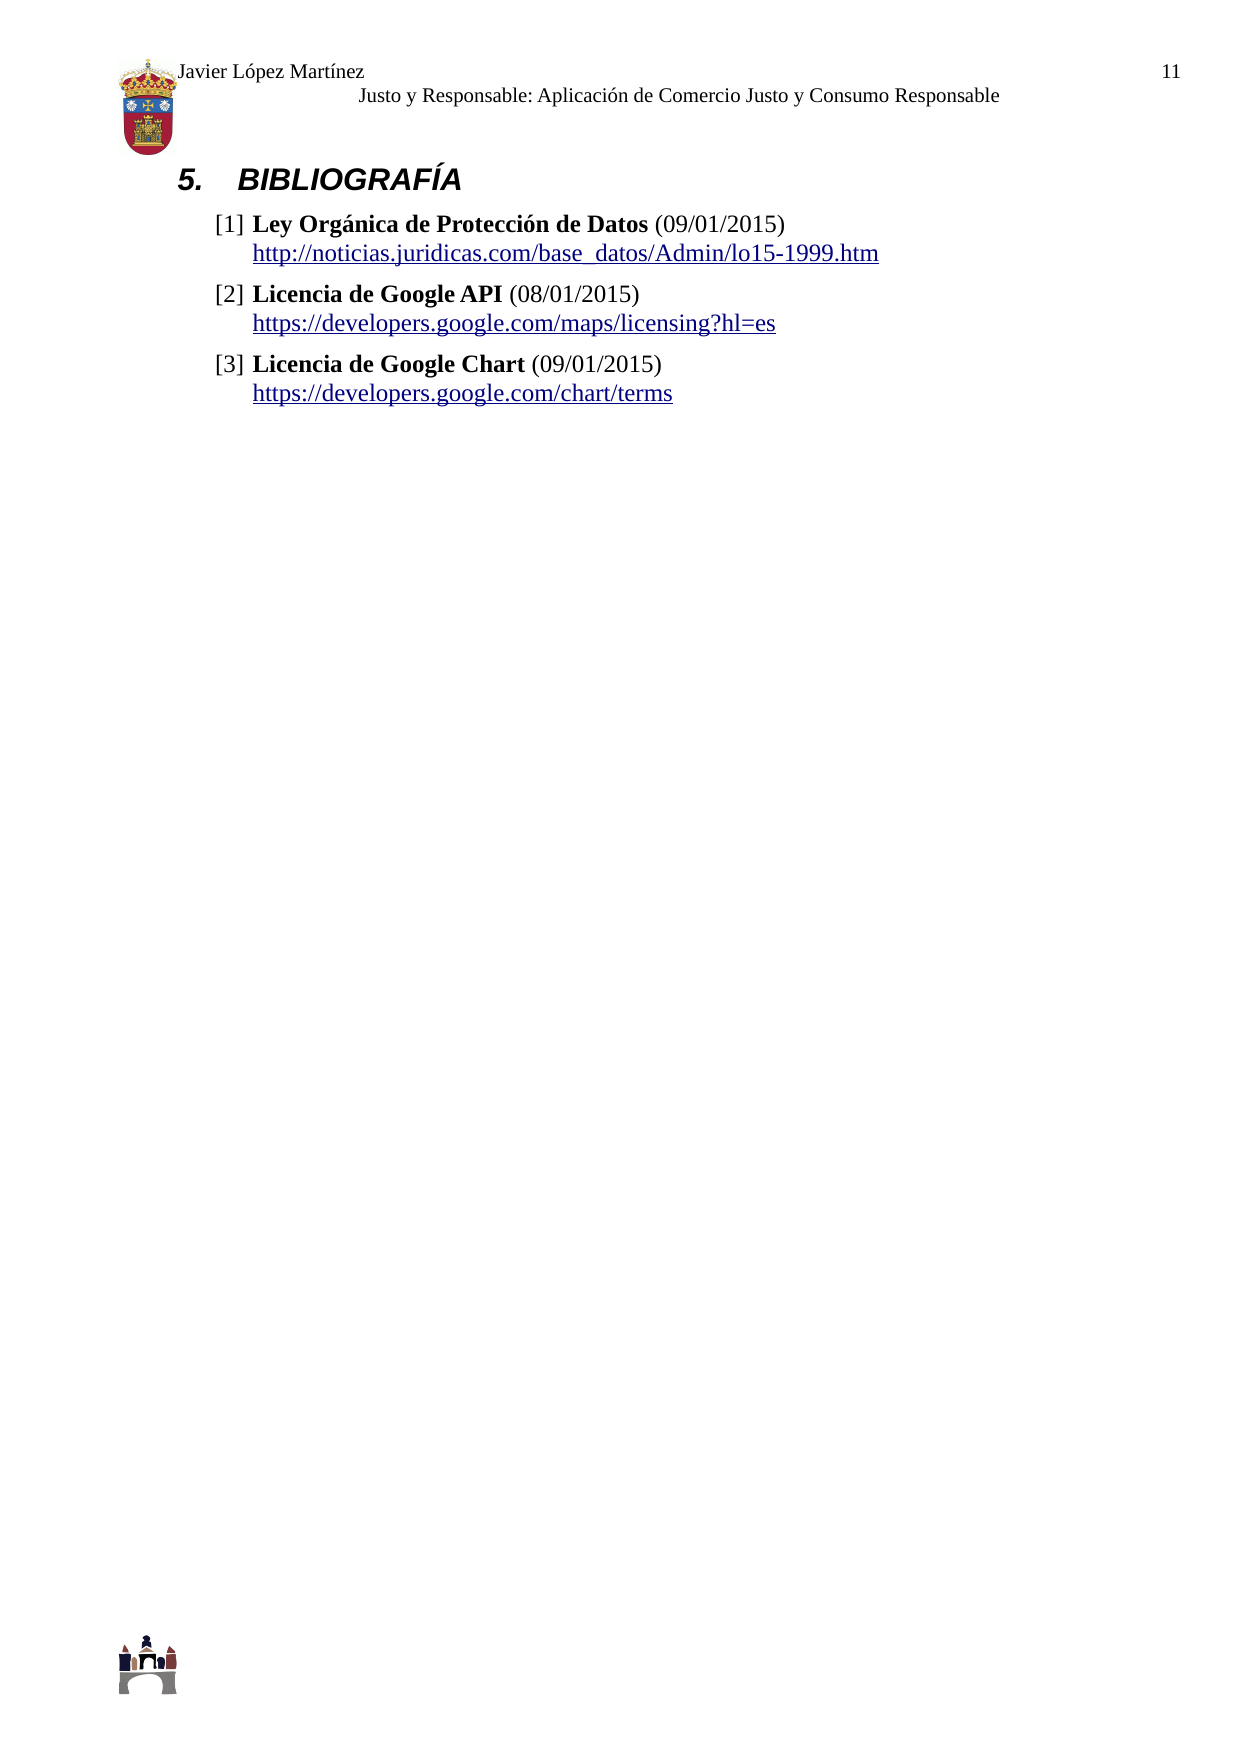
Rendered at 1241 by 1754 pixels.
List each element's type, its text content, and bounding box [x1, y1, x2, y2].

list Licencia de Google API (08/01/2015) https://developers.google.com/maps/licensing?hl=es [215, 279, 1181, 337]
subtitle BIBLIOGRAFÍA [177, 161, 1181, 197]
picture [118, 59, 178, 155]
picture [118, 1634, 178, 1695]
list Ley Orgánica de Protección de Datos (09/01/2015) http://noticias.juridicas.com/base_datos/Admin/lo15-1999.htm [215, 209, 1181, 267]
list Licencia de Google Chart (09/01/2015) https://developers.google.com/chart/terms [215, 349, 1181, 407]
